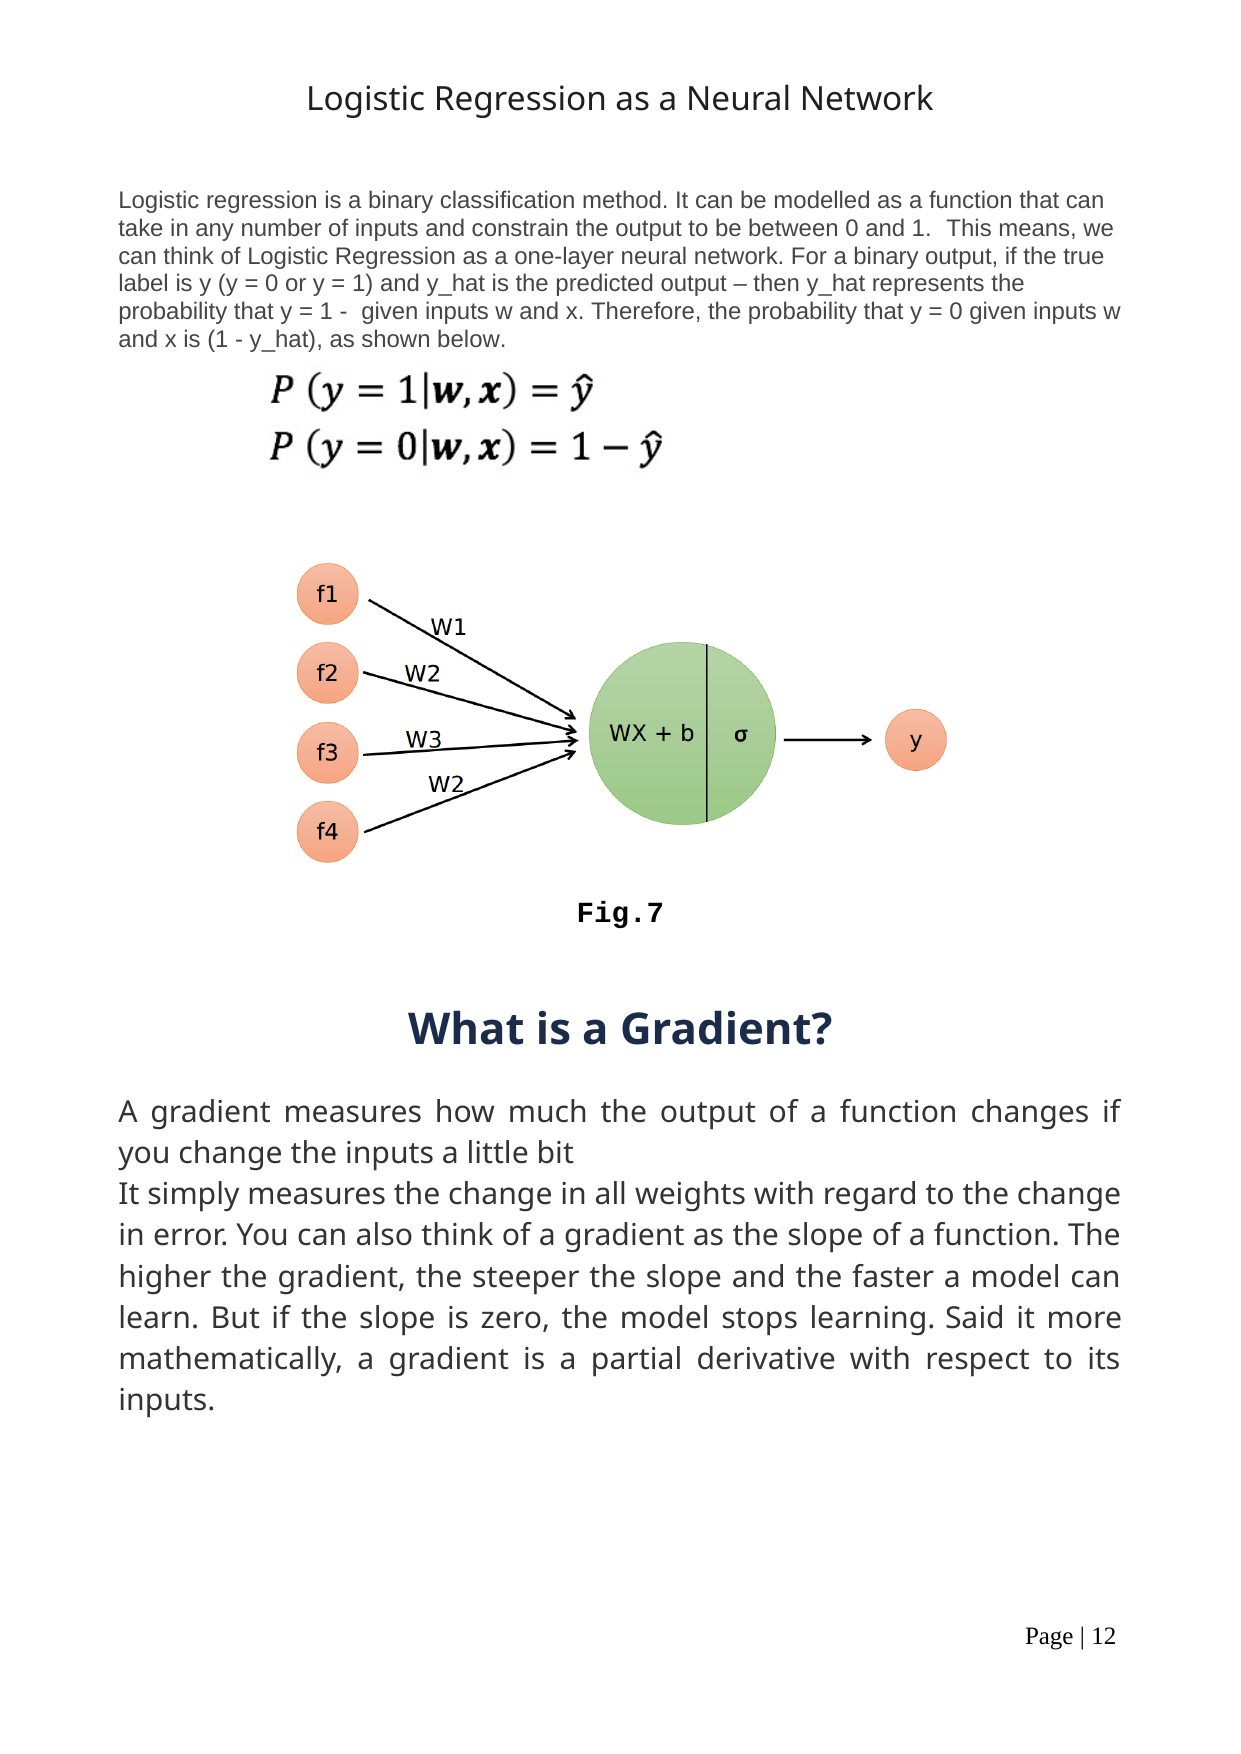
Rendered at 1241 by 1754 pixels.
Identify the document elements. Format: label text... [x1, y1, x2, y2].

text It simply measures the change in all weights with regard to the change in error. You can also think of a gradient as the slope of a function. The higher the gradient, the steeper the slope and the faster a model can learn. But if the slope is zero, the model stops learning. Said it more mathematically, a gradient is a partial derivative with respect to its inputs. [118, 1172, 1122, 1419]
text Fig.7 [118, 898, 1122, 931]
text Logistic Regression as a Neural Network [118, 75, 1122, 120]
text A gradient measures how much the output of a function changes if you change the inputs a little bit [118, 1090, 1122, 1172]
subtitle What is a Gradient? [118, 997, 1122, 1057]
text Logistic regression is a binary classification method. It can be modelled as a function that can take in any number of inputs and constrain the output to be between 0 and 1. This means, we can think of Logistic Regression as a one-layer neural network. For a binary output, if the true label is y (y = 0 or y = 1) and y_hat is the predicted output – then y_hat represents the probability that y = 1 - given inputs w and x. Therefore, the probability that y = 0 given inputs w and x is (1 - y_hat), as shown below. [118, 186, 1122, 352]
